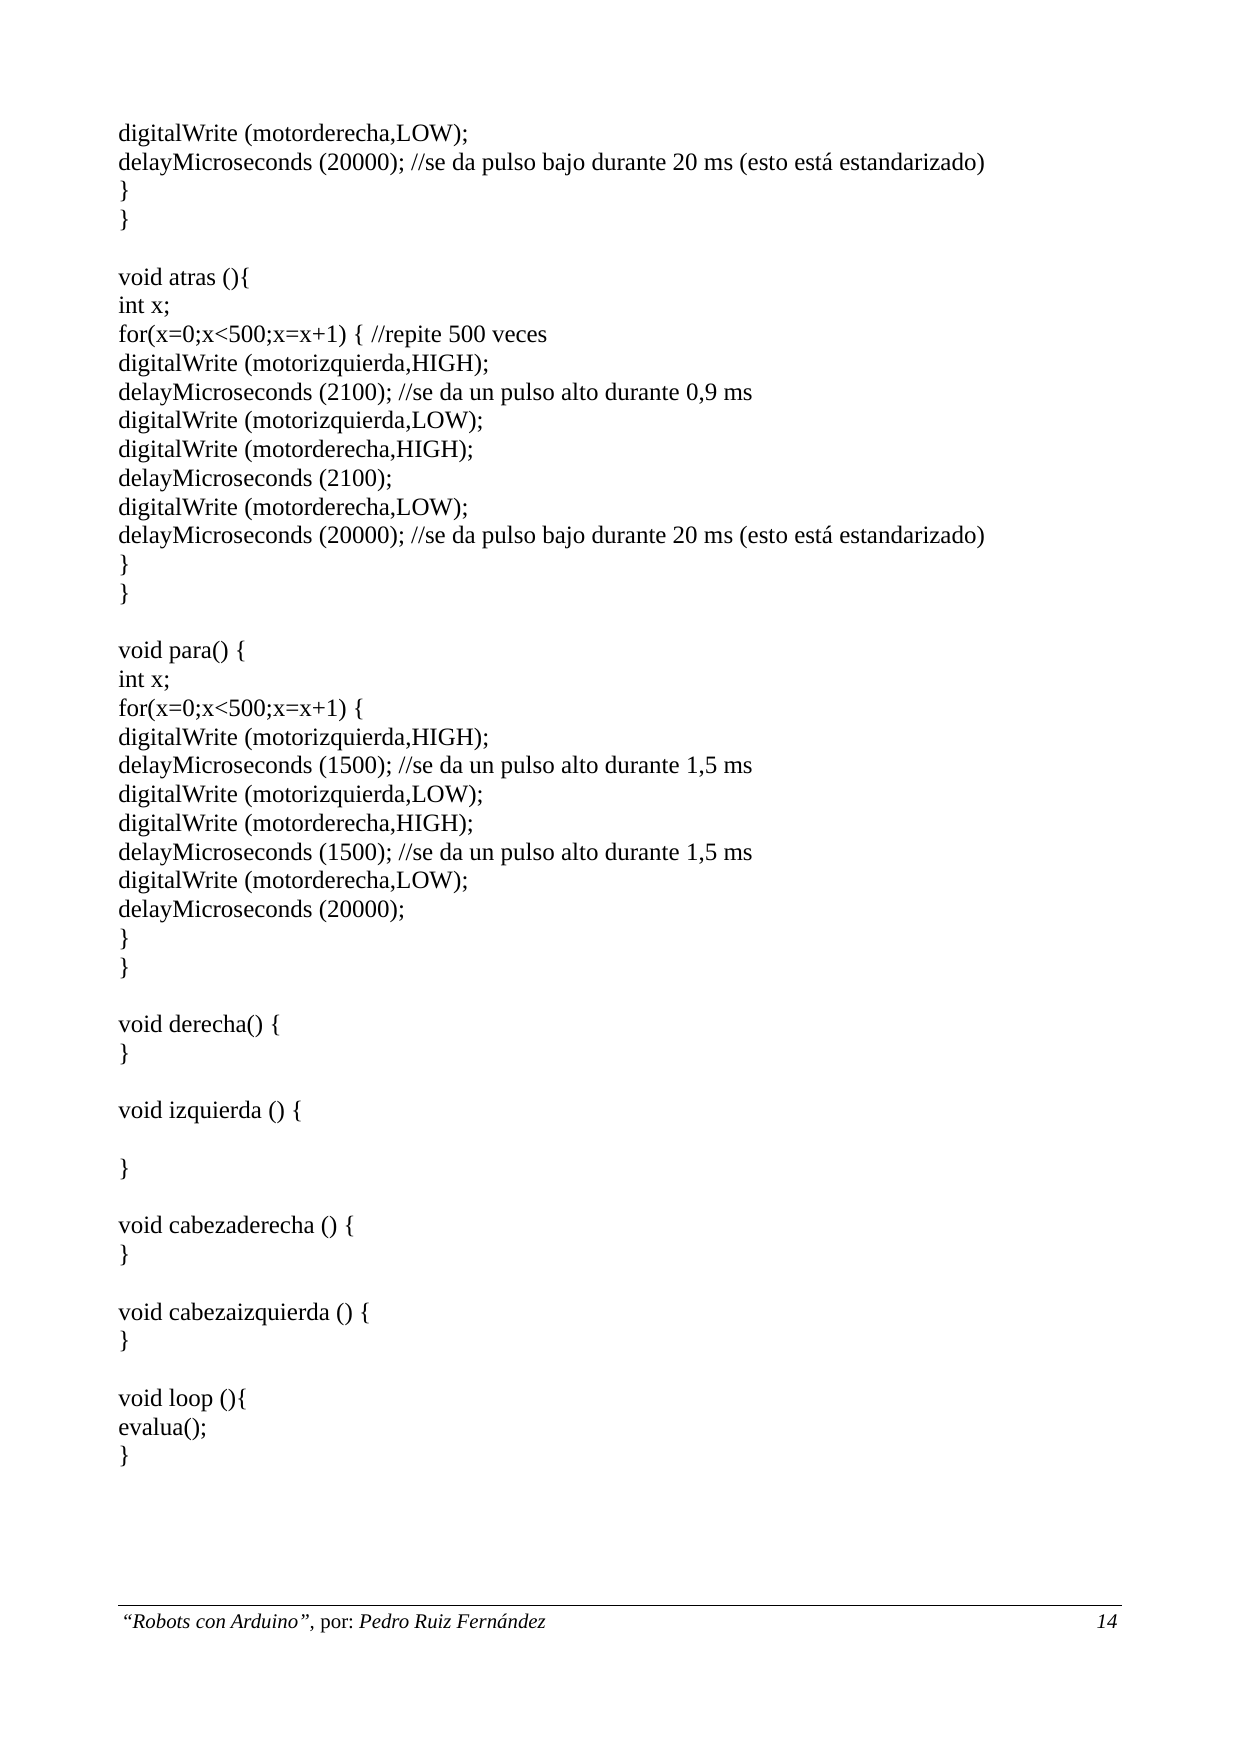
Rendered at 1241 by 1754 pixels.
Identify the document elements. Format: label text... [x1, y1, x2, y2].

text void derecha() { [118, 1009, 1122, 1038]
text digitalWrite (motorizquierda,HIGH); [118, 722, 1122, 751]
text digitalWrite (motorderecha,HIGH); [118, 434, 1122, 463]
text } [118, 1239, 1122, 1268]
text } [118, 578, 1122, 607]
text } [118, 952, 1122, 981]
text void para() { [118, 636, 1122, 664]
text digitalWrite (motorizquierda,LOW); [118, 779, 1122, 808]
text digitalWrite (motorizquierda,HIGH); [118, 348, 1122, 377]
text int x; [118, 664, 1122, 693]
text digitalWrite (motorderecha,LOW); [118, 118, 1122, 147]
text delayMicroseconds (20000); //se da pulso bajo durante 20 ms (esto está estandarizado) [118, 521, 1122, 549]
text } [118, 923, 1122, 952]
text void loop (){ [118, 1383, 1122, 1412]
text void atras (){ [118, 262, 1122, 291]
text int x; [118, 291, 1122, 319]
text void cabezaizquierda () { [118, 1297, 1122, 1326]
text void izquierda () { [118, 1096, 1122, 1124]
text delayMicroseconds (1500); //se da un pulso alto durante 1,5 ms [118, 751, 1122, 779]
text digitalWrite (motorderecha,HIGH); [118, 808, 1122, 837]
text delayMicroseconds (2100); //se da un pulso alto durante 0,9 ms [118, 377, 1122, 406]
text delayMicroseconds (20000); //se da pulso bajo durante 20 ms (esto está estandarizado) [118, 147, 1122, 176]
text } [118, 204, 1122, 233]
text } [118, 1441, 1122, 1469]
text } [118, 1326, 1122, 1354]
text digitalWrite (motorderecha,LOW); [118, 866, 1122, 894]
text } [118, 549, 1122, 578]
text delayMicroseconds (20000); [118, 894, 1122, 923]
text delayMicroseconds (1500); //se da un pulso alto durante 1,5 ms [118, 837, 1122, 866]
text for(x=0;x<500;x=x+1) { [118, 693, 1122, 722]
text digitalWrite (motorizquierda,LOW); [118, 406, 1122, 434]
text evalua(); [118, 1412, 1122, 1441]
text delayMicroseconds (2100); [118, 463, 1122, 492]
text for(x=0;x<500;x=x+1) { //repite 500 veces [118, 319, 1122, 348]
text } [118, 1153, 1122, 1182]
text void cabezaderecha () { [118, 1211, 1122, 1239]
text digitalWrite (motorderecha,LOW); [118, 492, 1122, 521]
text } [118, 176, 1122, 204]
text } [118, 1038, 1122, 1067]
